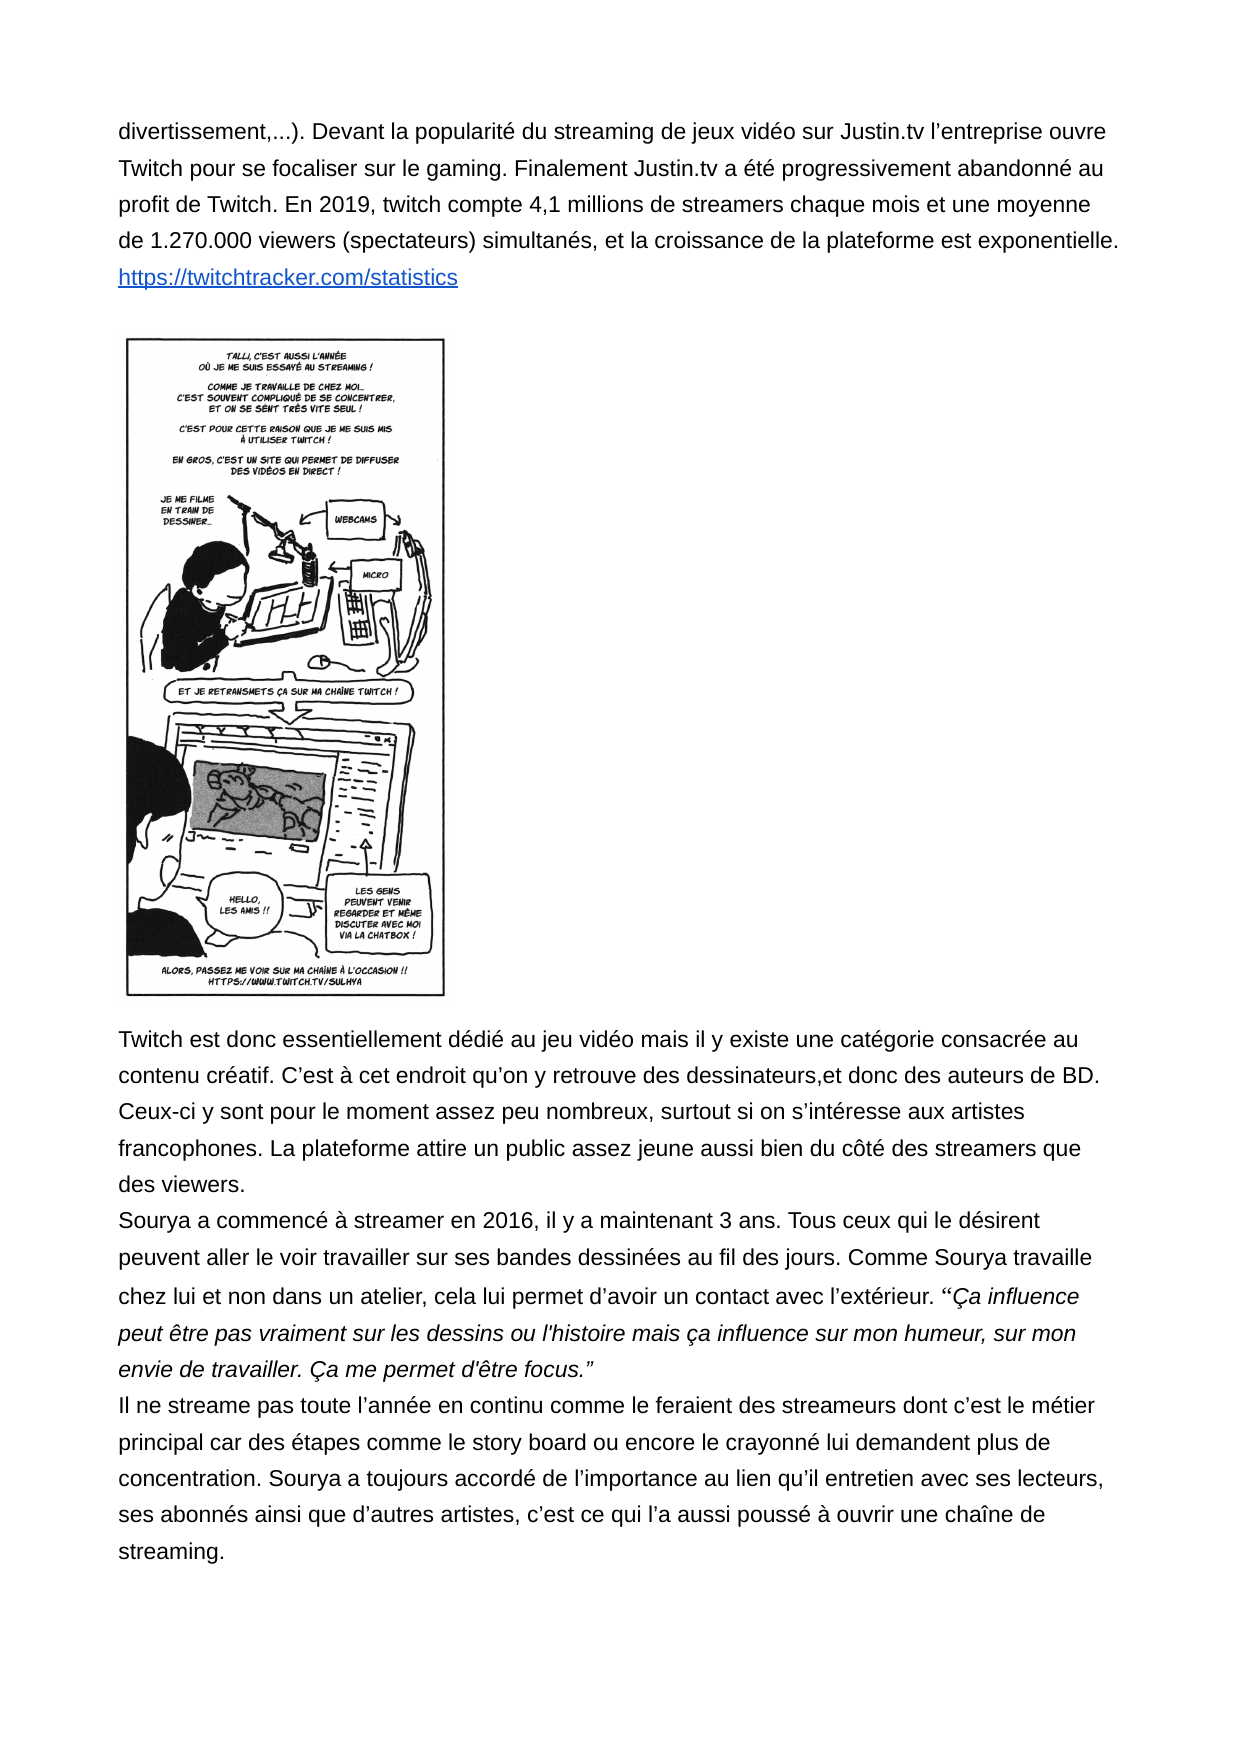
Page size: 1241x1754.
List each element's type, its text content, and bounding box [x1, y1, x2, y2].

text Sourya a commencé à streamer en 2016, il y a maintenant 3 ans. Tous ceux qui le désirent peuvent aller le voir travailler sur ses bandes dessinées au fil des jours. Comme Sourya travaille chez lui et non dans un atelier, cela lui permet d’avoir un contact avec l’extérieur. “Ça influence peut être pas vraiment sur les dessins ou l'histoire mais ça influence sur mon humeur, sur mon envie de travailler. Ça me permet d'être focus.” [118, 1207, 1122, 1382]
text divertissement,...). Devant la popularité du streaming de jeux vidéo sur Justin.tv l’entreprise ouvre Twitch pour se focaliser sur le gaming. Finalement Justin.tv a été progressivement abandonné au profit de Twitch. En 2019, twitch compte 4,1 millions de streamers chaque mois et une moyenne de 1.270.000 viewers (spectateurs) simultanés, et la croissance de la plateforme est exponentielle. [118, 118, 1122, 253]
text Il ne streame pas toute l’année en continu comme le feraient des streameurs dont c’est le métier principal car des étapes comme le story board ou encore le crayonné lui demandent plus de concentration. Sourya a toujours accordé de l’importance au lien qu’il entretien avec ses lecteurs, ses abonnés ainsi que d’autres artistes, c’est ce qui l’a aussi poussé à ouvrir une chaîne de streaming. [118, 1392, 1122, 1564]
picture [118, 332, 451, 1007]
text https://twitchtracker.com/statistics [118, 263, 1122, 290]
text Twitch est donc essentiellement dédié au jeu vidéo mais il y existe une catégorie consacrée au contenu créatif. C’est à cet endroit qu’on y retrouve des dessinateurs,et donc des auteurs de BD. Ceux-ci y sont pour le moment assez peu nombreux, surtout si on s’intéresse aux artistes francophones. La plateforme attire un public assez jeune aussi bien du côté des streamers que des viewers. [118, 1026, 1122, 1197]
